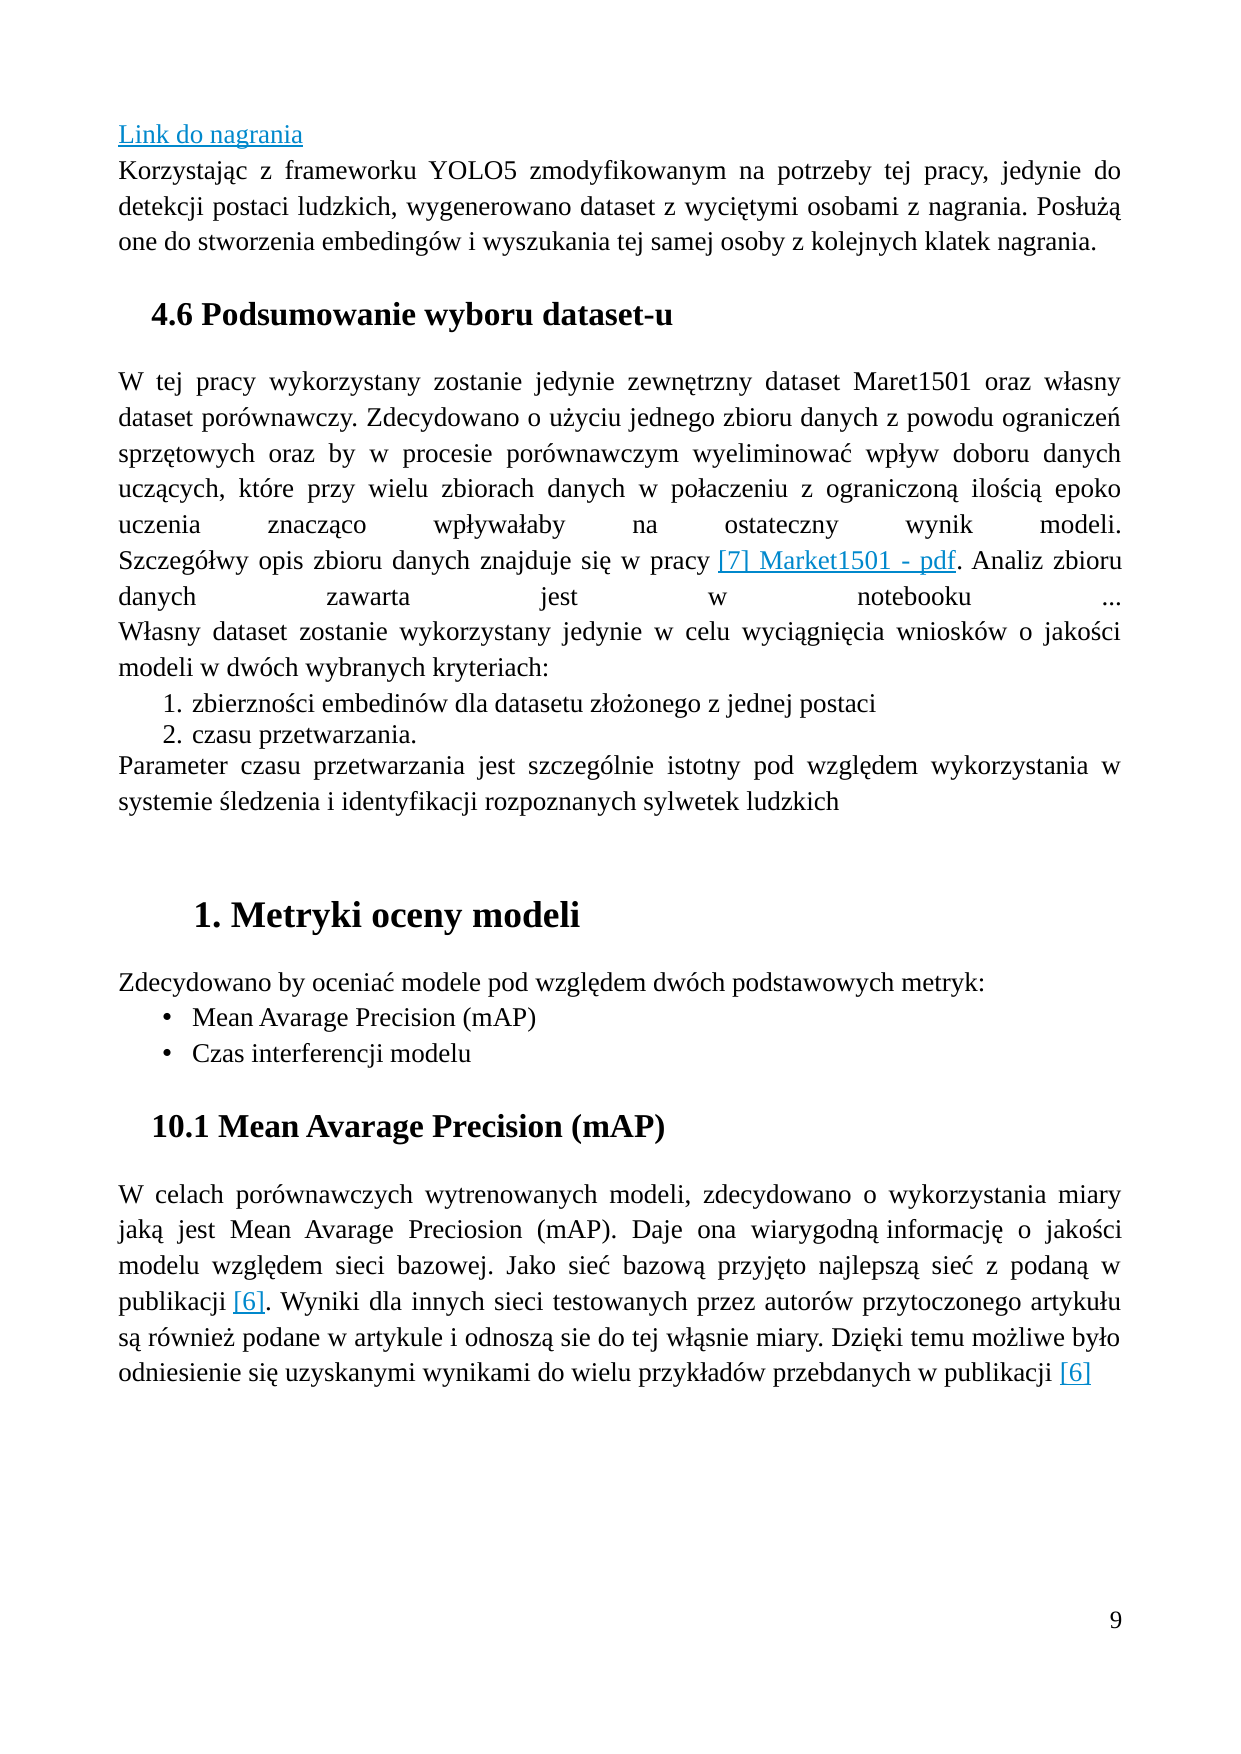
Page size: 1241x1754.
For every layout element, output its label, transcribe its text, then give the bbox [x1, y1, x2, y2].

subtitle 4.6 Podsumowanie wyboru dataset-u [151, 294, 1122, 332]
list Czas interferencji modelu [162, 1037, 1122, 1069]
text W celach porównawczych wytrenowanych modeli, zdecydowano o wykorzystania miary jaką jest Mean Avarage Preciosion (mAP). Daje ona wiarygodną informację o jakości modelu względem sieci bazowej. Jako sieć bazową przyjęto najlepszą sieć z podaną w publikacji [6]. Wyniki dla innych sieci testowanych przez autorów przytoczonego artykułu są również podane w artykule i odnoszą sie do tej włąsnie miary. Dzięki temu możliwe było odniesienie się uzyskanymi wynikami do wielu przykładów przebdanych w publikacji [6] [118, 1178, 1122, 1388]
list czasu przetwarzania. [162, 718, 1122, 749]
list zbierzności embedinów dla datasetu złożonego z jednej postaci [162, 687, 1122, 718]
text Korzystając z frameworku YOLO5 zmodyfikowanym na potrzeby tej pracy, jedynie do detekcji postaci ludzkich, wygenerowano dataset z wyciętymi osobami z nagrania. Posłużą one do stworzenia embedingów i wyszukania tej samej osoby z kolejnych klatek nagrania. [118, 154, 1122, 256]
list Mean Avarage Precision (mAP) [162, 1002, 1122, 1033]
subtitle 10.1 Mean Avarage Precision (mAP) [151, 1106, 1122, 1145]
subtitle Metryki oceny modeli [193, 893, 1122, 936]
text Link do nagrania [118, 118, 1122, 149]
text W tej pracy wykorzystany zostanie jedynie zewnętrzny dataset Maret1501 oraz własny dataset porównawczy. Zdecydowano o użyciu jednego zbioru danych z powodu ograniczeń sprzętowych oraz by w procesie porównawczym wyeliminować wpływ doboru danych uczących, które przy wielu zbiorach danych w połaczeniu z ograniczoną ilością epoko uczenia znacząco wpływałaby na ostateczny wynik modeli. Szczegółwy opis zbioru danych znajduje się w pracy [7] Market1501 - pdf. Analiz zbioru danych zawarta jest w notebooku ... Własny dataset zostanie wykorzystany jedynie w celu wyciągnięcia wniosków o jakości modeli w dwóch wybranych kryteriach: [118, 365, 1122, 682]
text Parameter czasu przetwarzania jest szczególnie istotny pod względem wykorzystania w systemie śledzenia i identyfikacji rozpoznanych sylwetek ludzkich [118, 749, 1122, 816]
text Zdecydowano by oceniać modele pod względem dwóch podstawowych metryk: [118, 966, 1122, 997]
